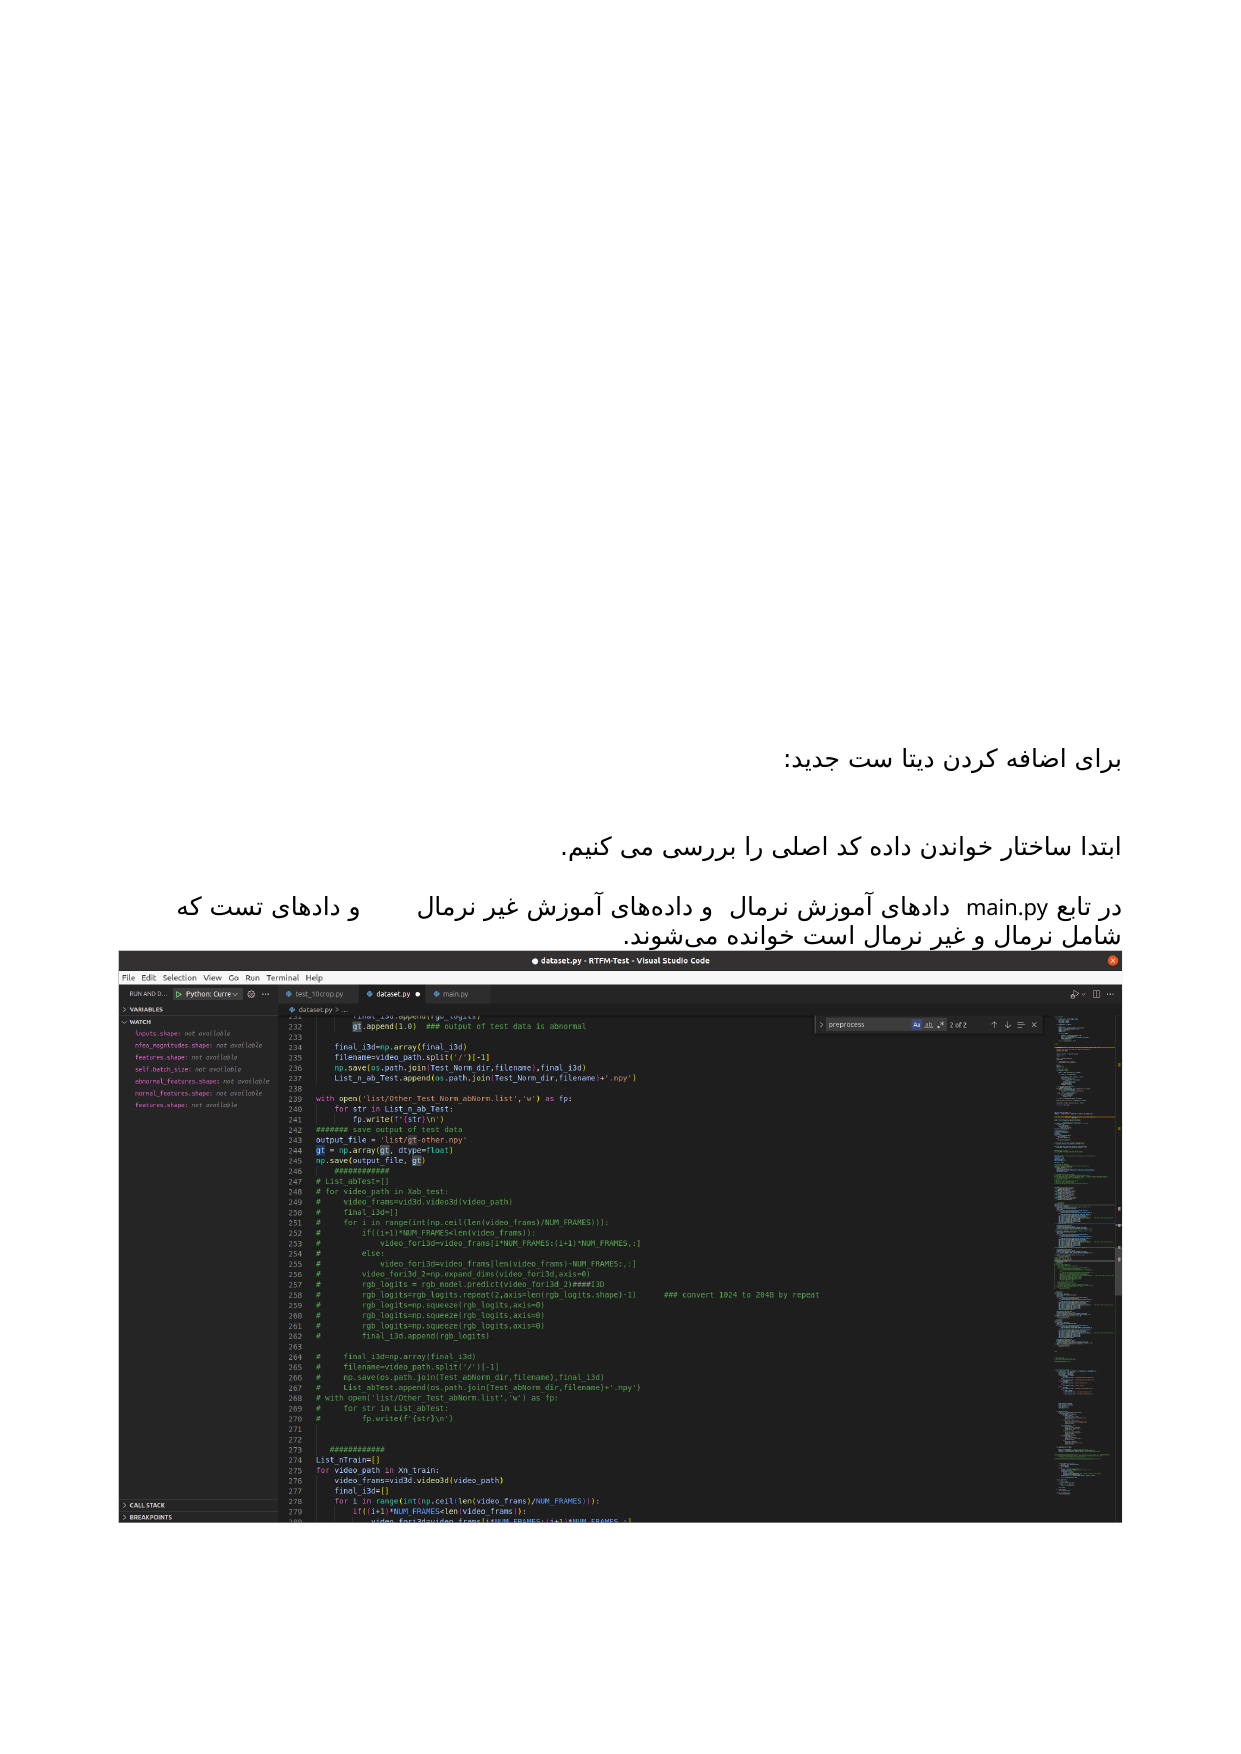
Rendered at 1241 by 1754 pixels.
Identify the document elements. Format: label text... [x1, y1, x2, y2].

picture [118, 950, 1123, 1523]
text ابتدا ساختار خواندن داده کد اصلی را بررسی می کنیم. [118, 832, 1122, 862]
text برای اضافه کردن دیتا ست جدید: [118, 744, 1122, 773]
text در تابع main.py دادهای آموزش نرمال و داده‌های آموزش غیر نرمال و دادهای تست که شامل نرمال و غیر نرمال است خوانده می‌شوند. [118, 891, 1122, 950]
